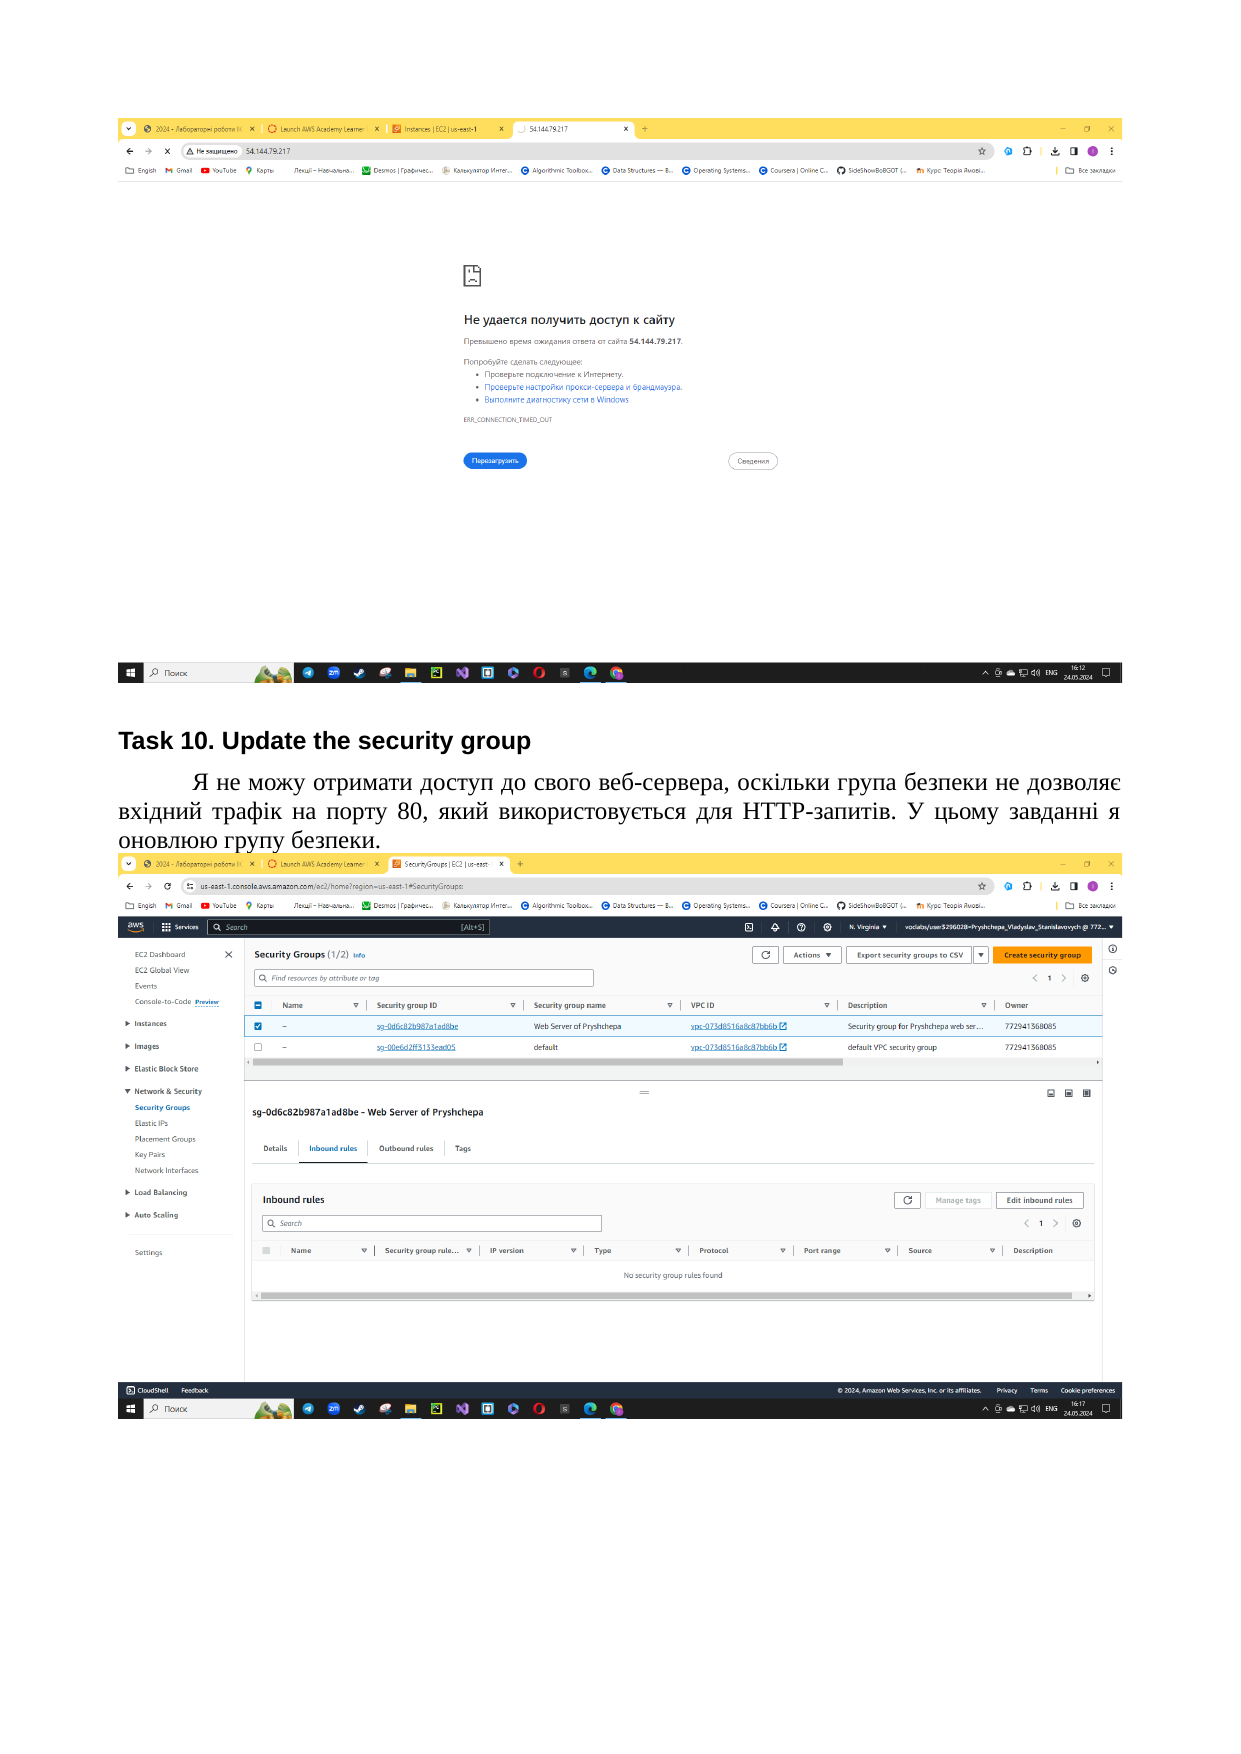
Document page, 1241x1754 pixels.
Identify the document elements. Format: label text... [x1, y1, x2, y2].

picture [118, 118, 1123, 683]
text Я не можу отримати доступ до свого веб-сервера, оскільки група безпеки не дозволяє вхідний трафік на порту 80, який використовується для HTTP-запитів. У цьому завданні я оновлюю групу безпеки. [118, 767, 1122, 853]
subtitle Task 10. Update the security group [118, 726, 1122, 755]
picture [118, 853, 1123, 1419]
